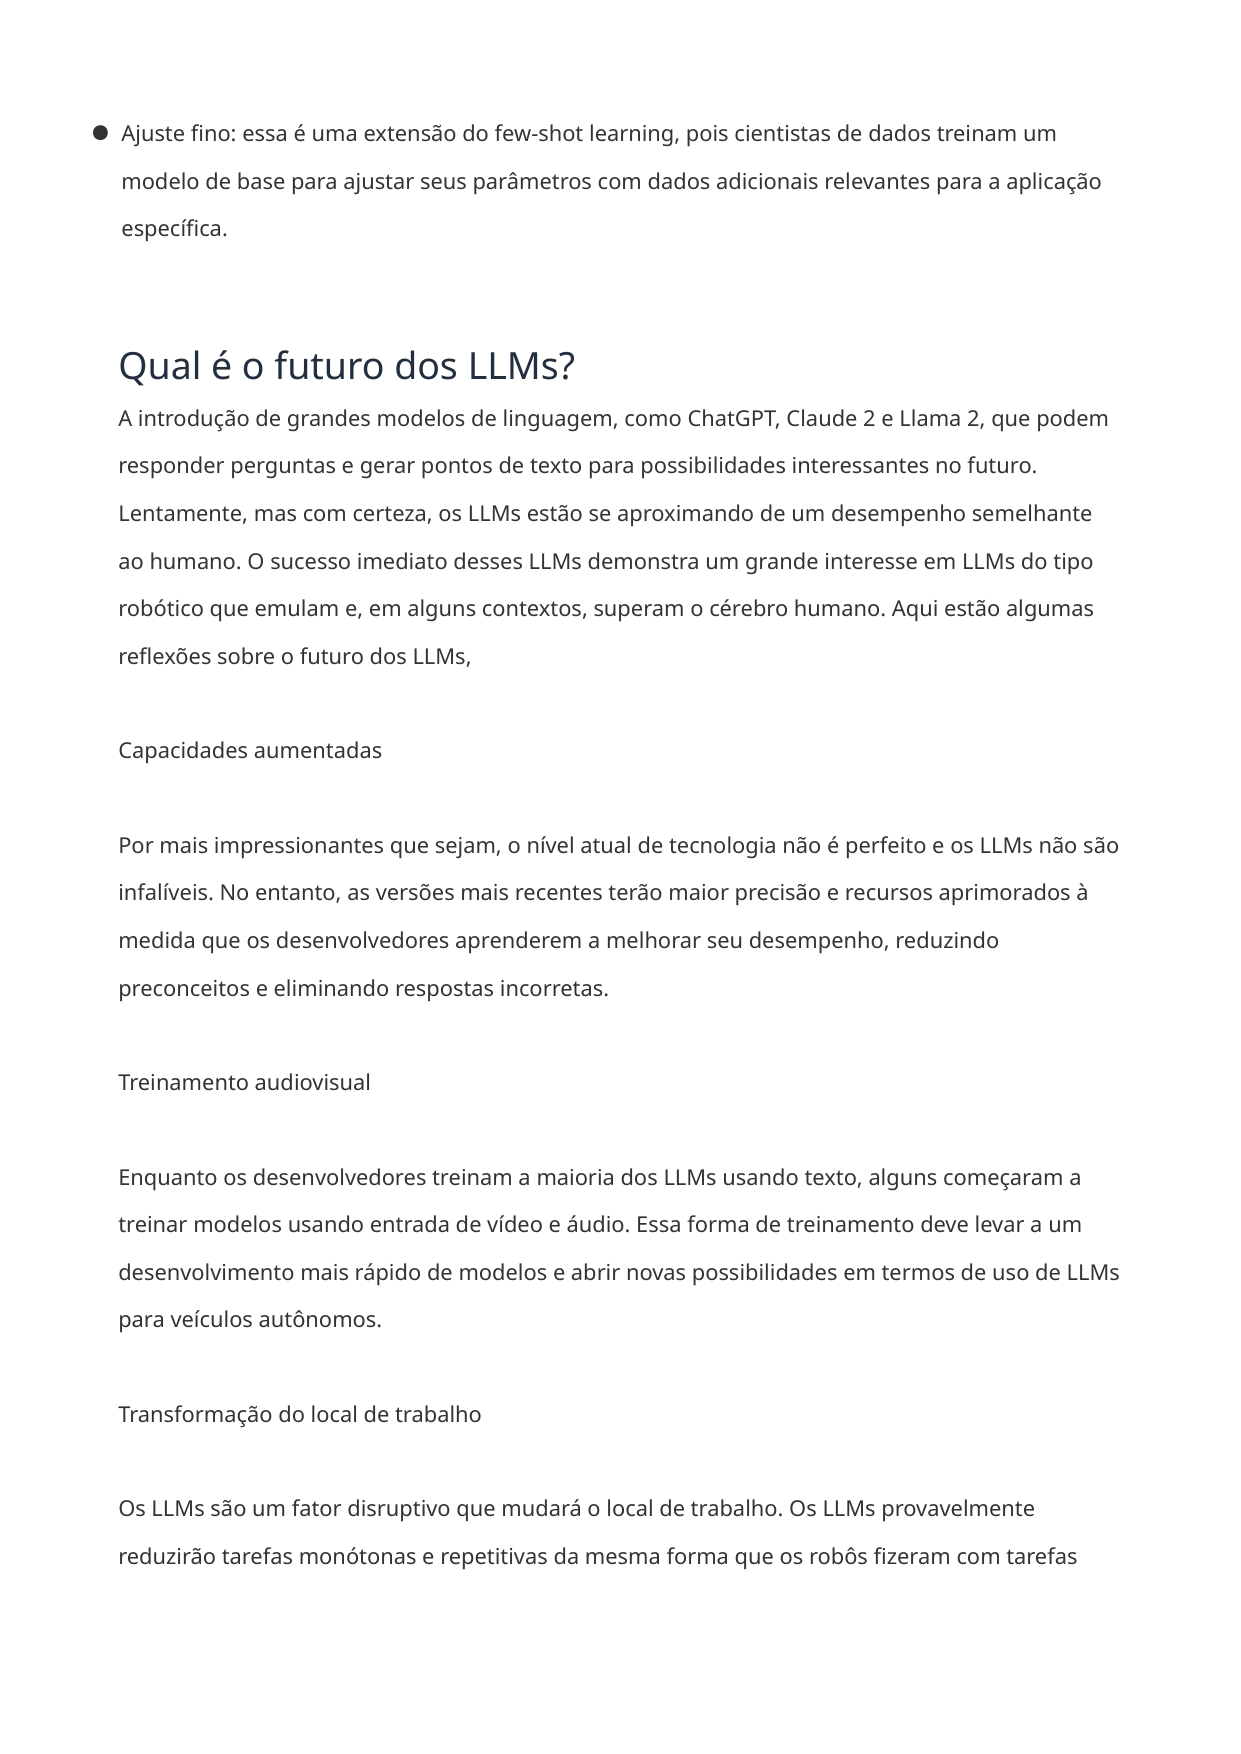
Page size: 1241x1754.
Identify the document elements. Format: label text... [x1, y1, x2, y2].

text Enquanto os desenvolvedores treinam a maioria dos LLMs usando texto, alguns começaram a treinar modelos usando entrada de vídeo e áudio. Essa forma de treinamento deve levar a um desenvolvimento mais rápido de modelos e abrir novas possibilidades em termos de uso de LLMs para veículos autônomos. [118, 1162, 1122, 1334]
list Ajuste fino: essa é uma extensão do few-shot learning, pois cientistas de dados treinam um modelo de base para ajustar seus parâmetros com dados adicionais relevantes para a aplicação específica. [118, 118, 1122, 243]
subtitle Qual é o futuro dos LLMs? [118, 339, 1122, 390]
subtitle Transformação do local de trabalho [118, 1399, 1122, 1429]
text Por mais impressionantes que sejam, o nível atual de tecnologia não é perfeito e os LLMs não são infalíveis. No entanto, as versões mais recentes terão maior precisão e recursos aprimorados à medida que os desenvolvedores aprenderem a melhorar seu desempenho, reduzindo preconceitos e eliminando respostas incorretas. [118, 830, 1122, 1002]
text Os LLMs são um fator disruptivo que mudará o local de trabalho. Os LLMs provavelmente reduzirão tarefas monótonas e repetitivas da mesma forma que os robôs fizeram com tarefas [118, 1493, 1122, 1571]
subtitle Capacidades aumentadas [118, 735, 1122, 765]
subtitle Treinamento audiovisual [118, 1067, 1122, 1097]
text A introdução de grandes modelos de linguagem, como ChatGPT, Claude 2 e Llama 2, que podem responder perguntas e gerar pontos de texto para possibilidades interessantes no futuro. Lentamente, mas com certeza, os LLMs estão se aproximando de um desempenho semelhante ao humano. O sucesso imediato desses LLMs demonstra um grande interesse em LLMs do tipo robótico que emulam e, em alguns contextos, superam o cérebro humano. Aqui estão algumas reflexões sobre o futuro dos LLMs, [118, 403, 1122, 671]
